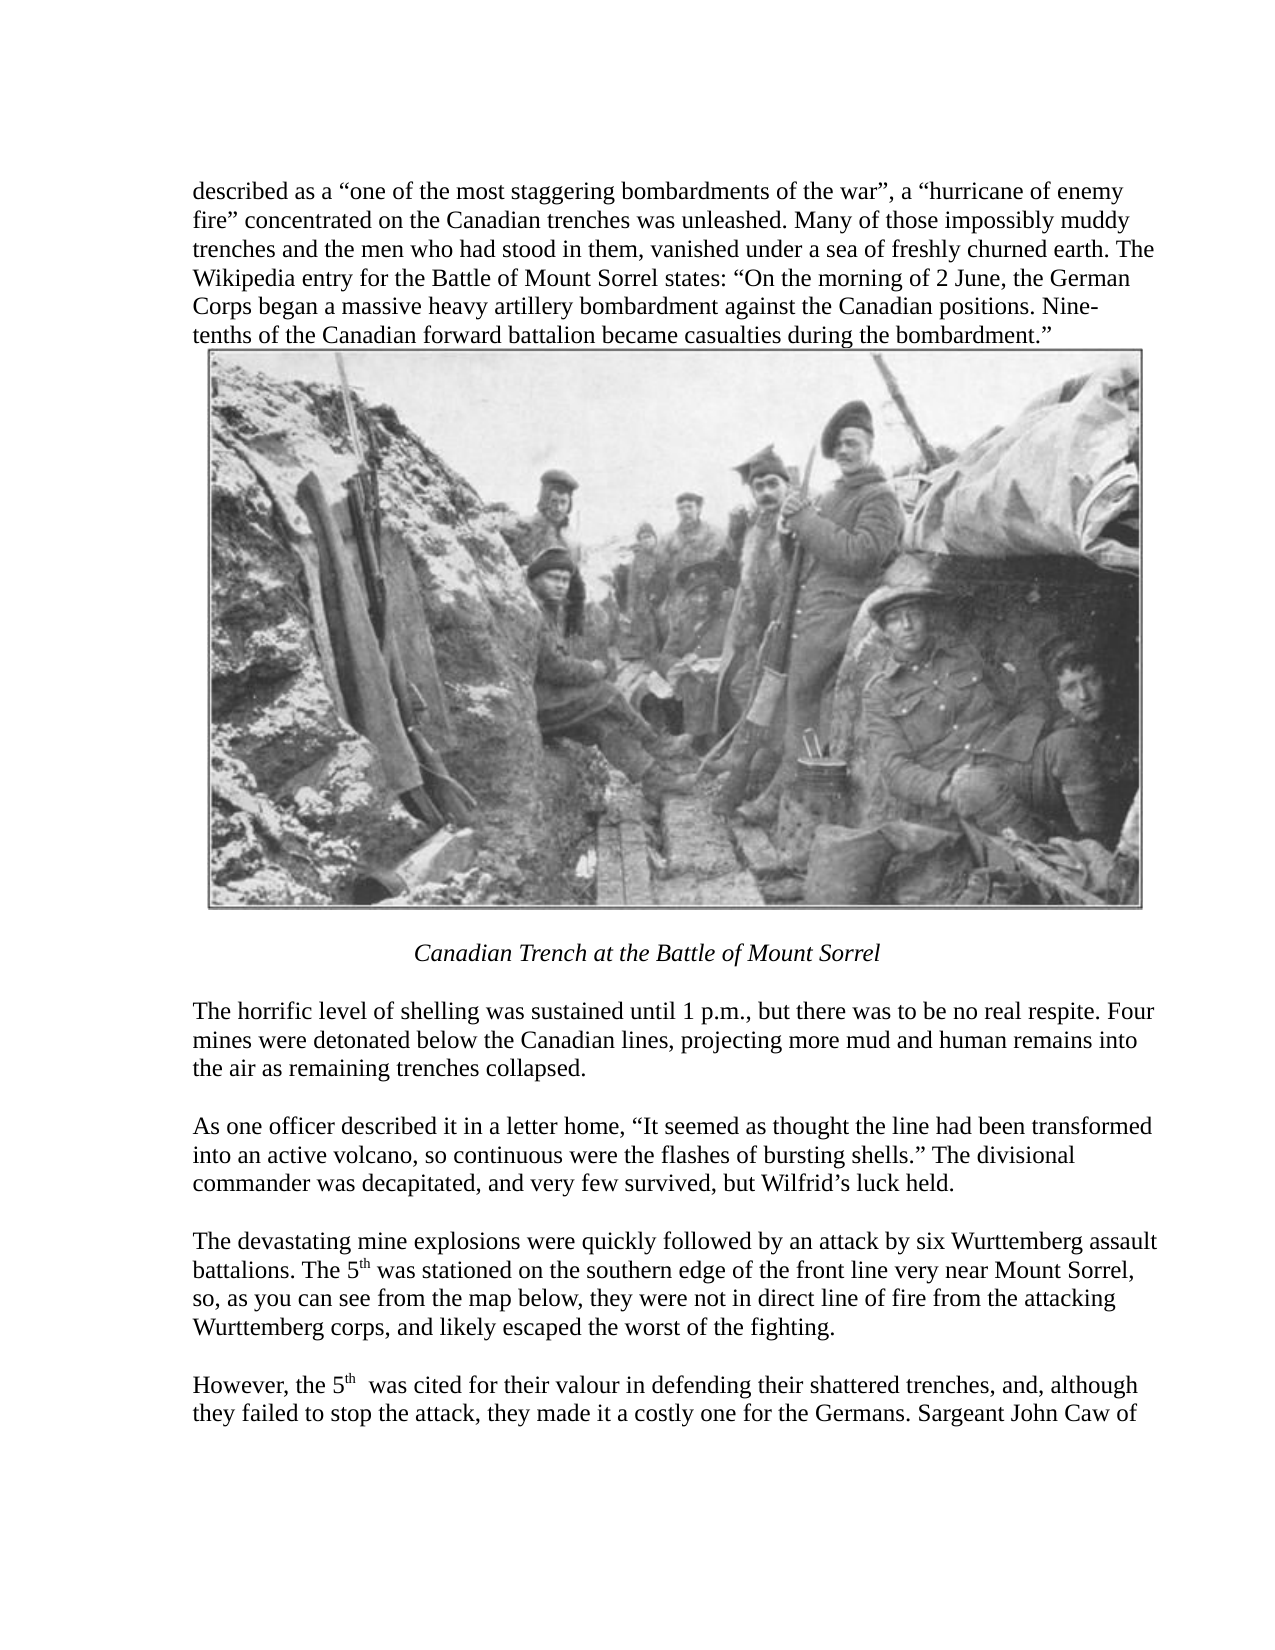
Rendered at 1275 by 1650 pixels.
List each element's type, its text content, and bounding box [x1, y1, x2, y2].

picture [207, 348, 1143, 910]
text However, the 5th was cited for their valour in defending their shattered trenches, and, although they failed to stop the attack, they made it a costly one for the Germans. Sargeant John Caw of [192, 1370, 1158, 1427]
text The horrific level of shelling was sustained until 1 p.m., but there was to be no real respite. Four mines were detonated below the Canadian lines, projecting more mud and human remains into the air as remaining trenches collapsed. [192, 996, 1158, 1082]
text Canadian Trench at the Battle of Mount Sorrel [192, 938, 1158, 967]
text As one officer described it in a letter home, “It seemed as thought the line had been transformed into an active volcano, so continuous were the flashes of bursting shells.” The divisional commander was decapitated, and very few survived, but Wilfrid’s luck held. [192, 1111, 1158, 1197]
text described as a “one of the most staggering bombardments of the war”, a “hurricane of enemy fire” concentrated on the Canadian trenches was unleashed. Many of those impossibly muddy trenches and the men who had stood in them, vanished under a sea of freshly churned earth. The Wikipedia entry for the Battle of Mount Sorrel states: “On the morning of 2 June, the German Corps began a massive heavy artillery bombardment against the Canadian positions. Nine-tenths of the Canadian forward battalion became casualties during the bombardment.” [192, 176, 1158, 349]
text The devastating mine explosions were quickly followed by an attack by six Wurttemberg assault battalions. The 5th was stationed on the southern edge of the front line very near Mount Sorrel, so, as you can see from the map below, they were not in direct line of fire from the attacking Wurttemberg corps, and likely escaped the worst of the fighting. [192, 1226, 1158, 1341]
